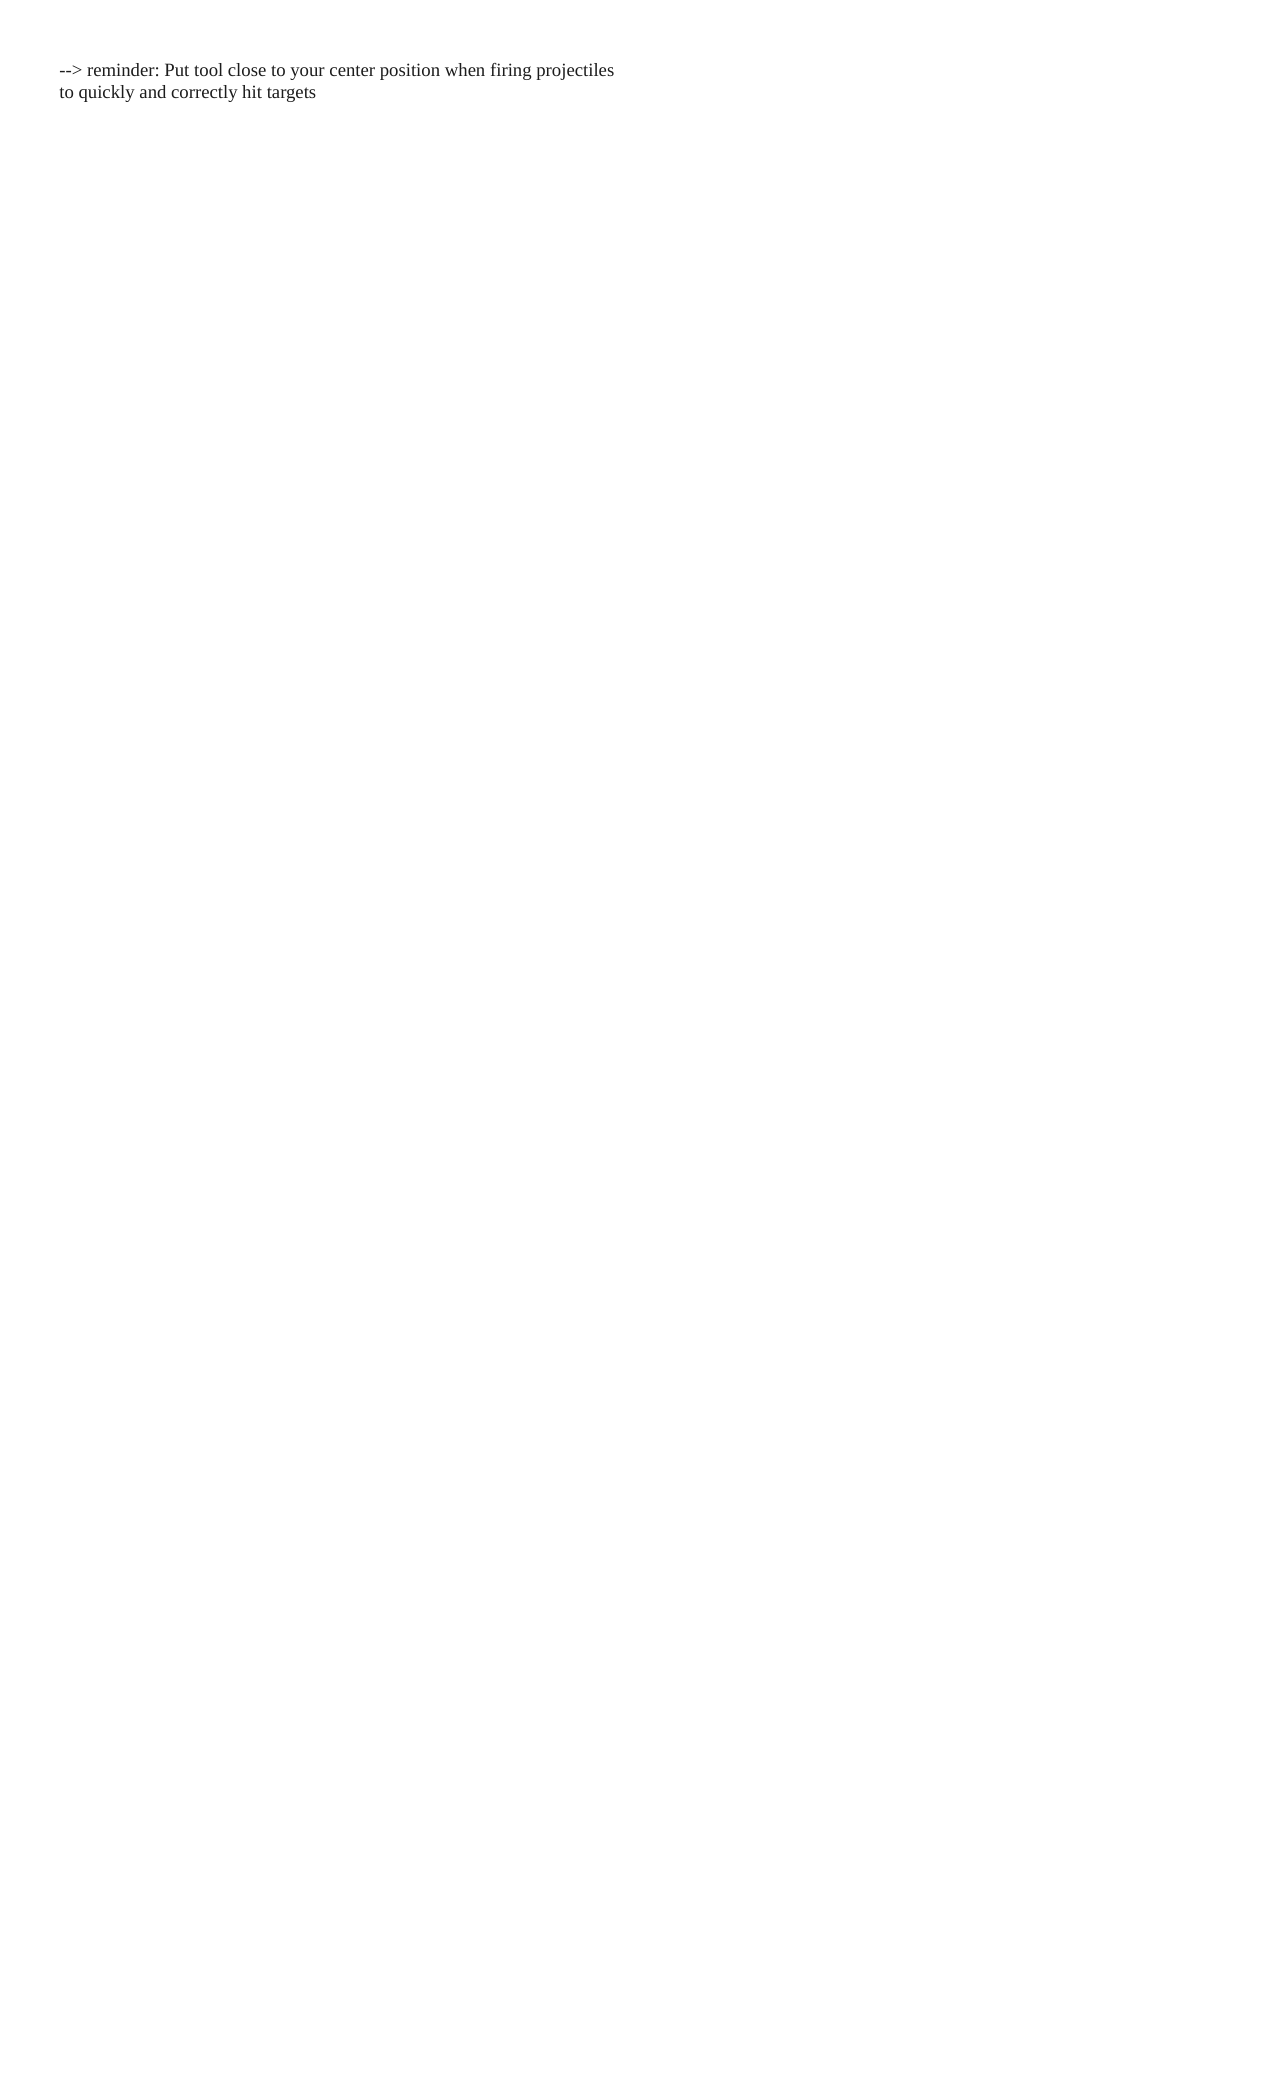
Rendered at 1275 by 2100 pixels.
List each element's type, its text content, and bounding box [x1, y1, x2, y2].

text --> reminder: Put tool close to your center position when firing projectiles to quickly and correctly hit targets [59, 59, 623, 102]
